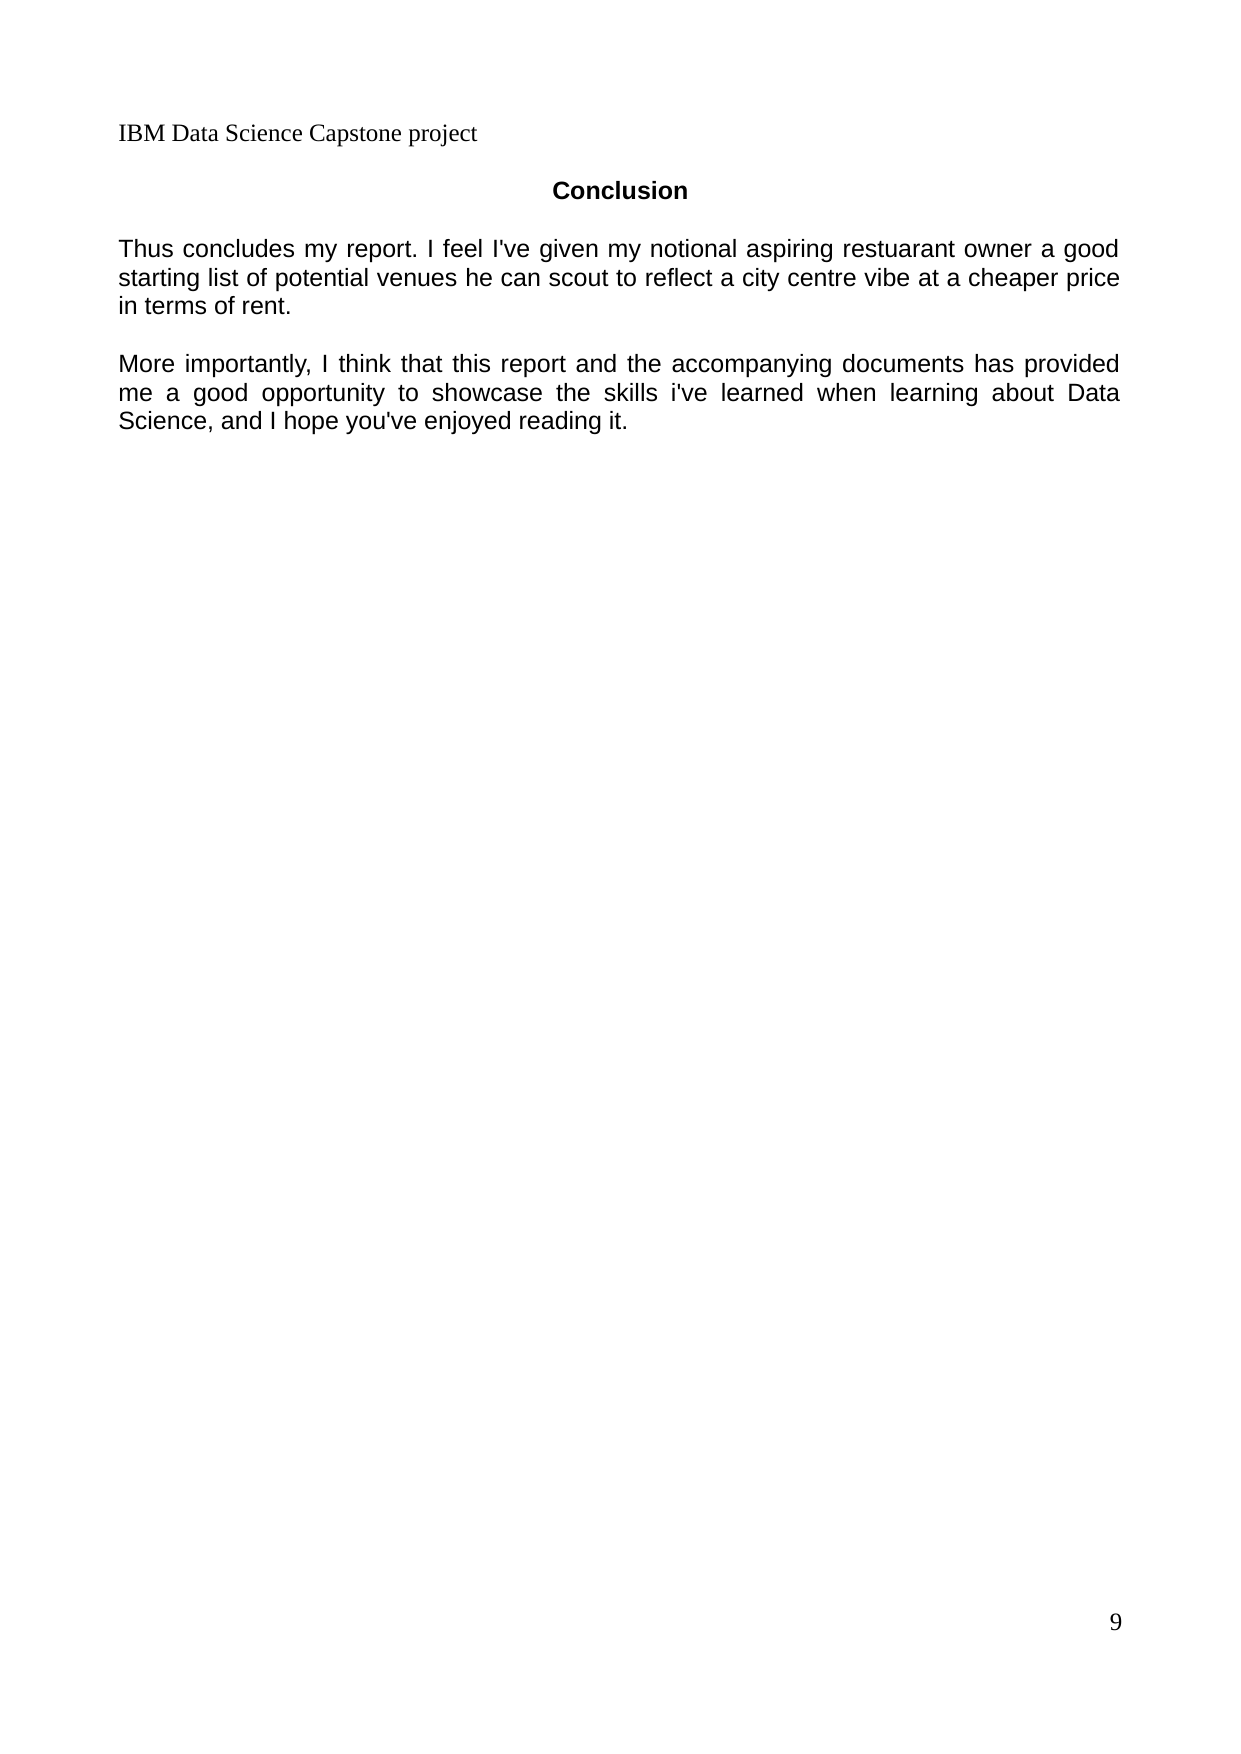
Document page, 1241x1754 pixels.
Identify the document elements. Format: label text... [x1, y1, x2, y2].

text Conclusion [118, 176, 1122, 205]
text Thus concludes my report. I feel I've given my notional aspiring restuarant owner a good starting list of potential venues he can scout to reflect a city centre vibe at a cheaper price in terms of rent. [118, 234, 1122, 320]
text More importantly, I think that this report and the accompanying documents has provided me a good opportunity to showcase the skills i've learned when learning about Data Science, and I hope you've enjoyed reading it. [118, 349, 1122, 435]
